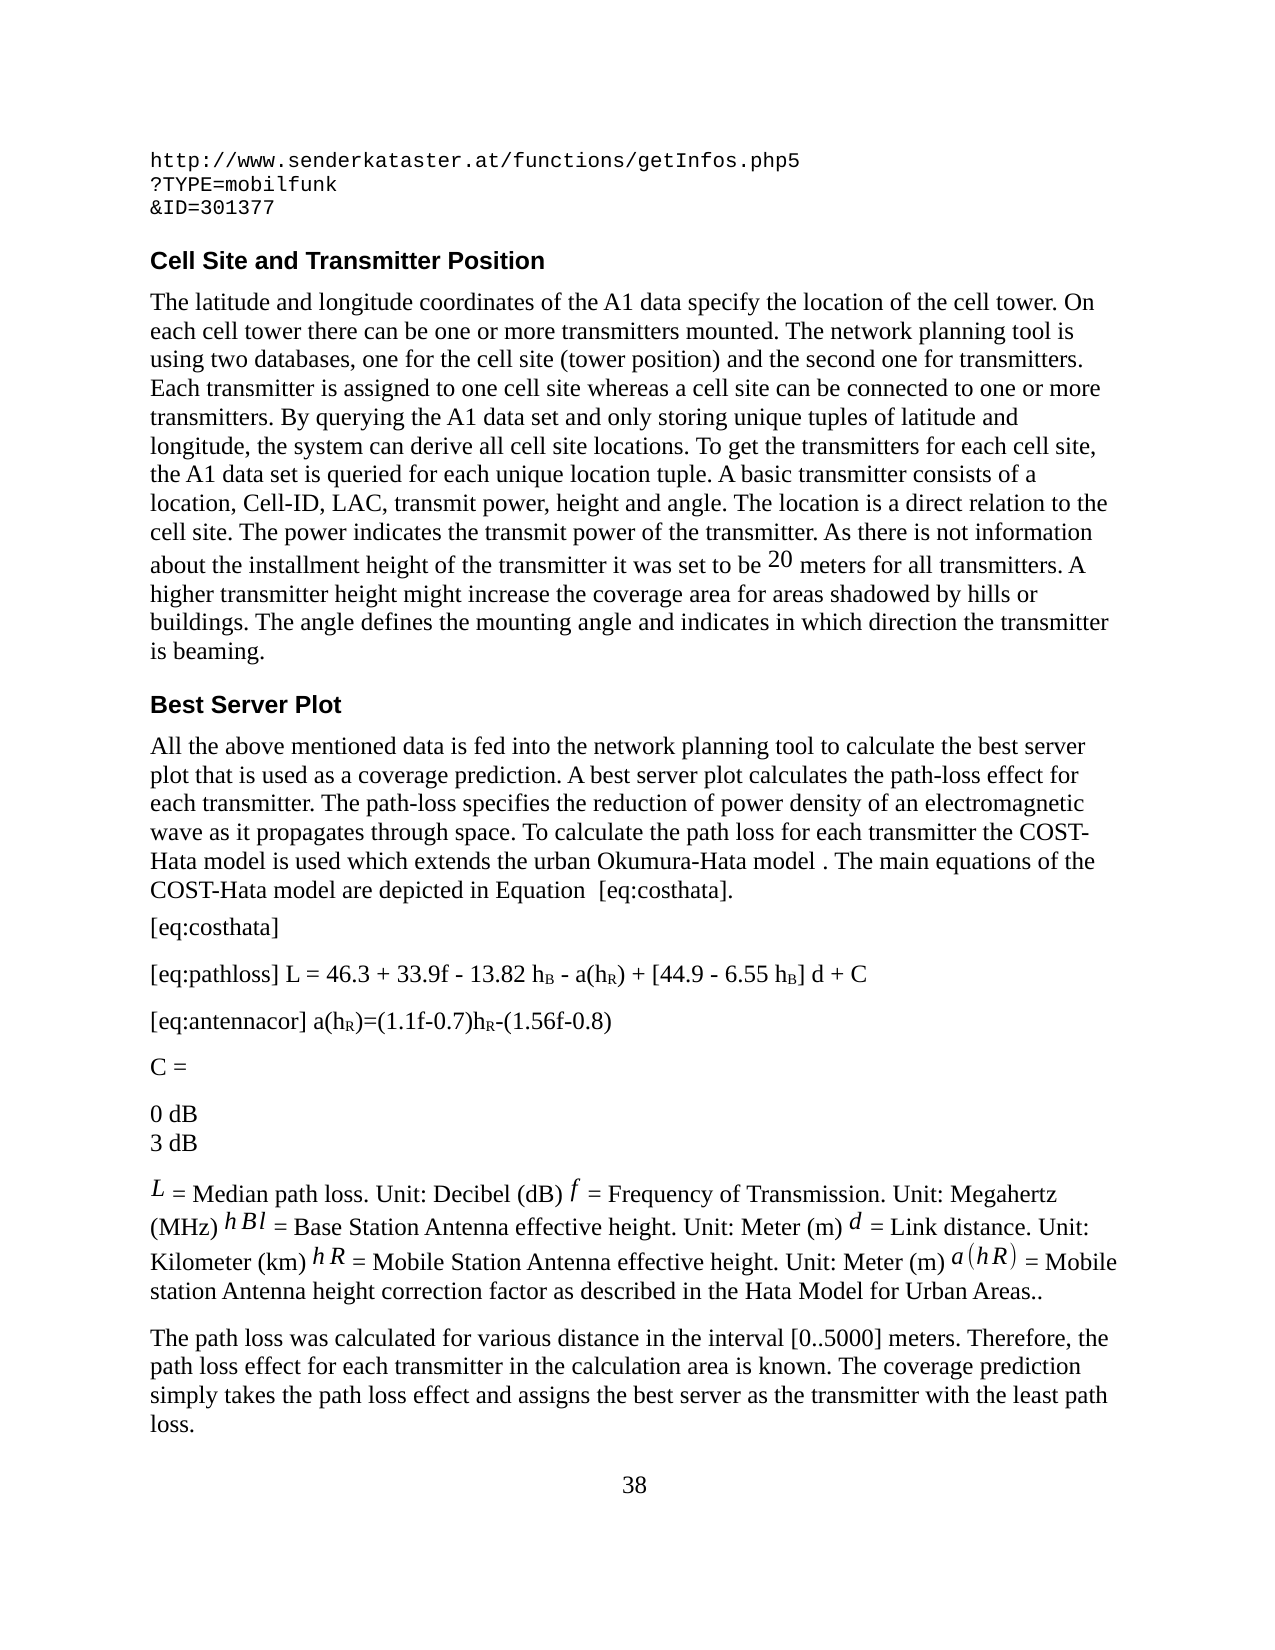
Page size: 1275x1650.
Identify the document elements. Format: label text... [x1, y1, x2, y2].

text &ID=301377 [150, 197, 1125, 221]
text The latitude and longitude coordinates of the A1 data specify the location of the cell tower. On each cell tower there can be one or more transmitters mounted. The network planning tool is using two databases, one for the cell site (tower position) and the second one for transmitters. Each transmitter is assigned to one cell site whereas a cell site can be connected to one or more transmitters. By querying the A1 data set and only storing unique tuples of latitude and longitude, the system can derive all cell site locations. To get the transmitters for each cell site, the A1 data set is queried for each unique location tuple. A basic transmitter consists of a location, Cell-ID, LAC, transmit power, height and angle. The location is a direct relation to the cell site. The power indicates the transmit power of the transmitter. As there is not information about the installment height of the transmitter it was set to be meters for all transmitters. A higher transmitter height might increase the coverage area for areas shadowed by hills or buildings. The angle defines the mounting angle and indicates in which direction the transmitter is beaming. [150, 287, 1125, 665]
subtitle Best Server Plot [150, 690, 1125, 718]
text [eq:antennacor] a(hR)=(1.1f-0.7)hR-(1.56f-0.8) [150, 1006, 1125, 1034]
text All the above mentioned data is fed into the network planning tool to calculate the best server plot that is used as a coverage prediction. A best server plot calculates the path-loss effect for each transmitter. The path-loss specifies the reduction of power density of an electromagnetic wave as it propagates through space. To calculate the path loss for each transmitter the COST-Hata model is used which extends the urban Okumura-Hata model . The main equations of the COST-Hata model are depicted in Equation [eq:costhata]. [150, 731, 1125, 903]
subtitle Cell Site and Transmitter Position [150, 246, 1125, 274]
text [eq:pathloss] L = 46.3 + 33.9f - 13.82 hB - a(hR) + [44.9 - 6.55 hB] d + C [150, 959, 1125, 988]
text [eq:costhata] [150, 912, 1125, 941]
text http://www.senderkataster.at/functions/getInfos.php5 [150, 150, 1125, 174]
text ?TYPE=mobilfunk [150, 174, 1125, 197]
text C = [150, 1052, 1125, 1081]
text = Median path loss. Unit: Decibel (dB) = Frequency of Transmission. Unit: Megahertz (MHz) = Base Station Antenna effective height. Unit: Meter (m) = Link distance. Unit: Kilometer (km) = Mobile Station Antenna effective height. Unit: Meter (m) = Mobile station Antenna height correction factor as described in the Hata Model for Urban Areas.. [150, 1174, 1125, 1305]
text The path loss was calculated for various distance in the interval [0..5000] meters. Therefore, the path loss effect for each transmitter in the calculation area is known. The coverage prediction simply takes the path loss effect and assigns the best server as the transmitter with the least path loss. [150, 1323, 1125, 1438]
text 0 dB 3 dB [150, 1099, 1125, 1157]
